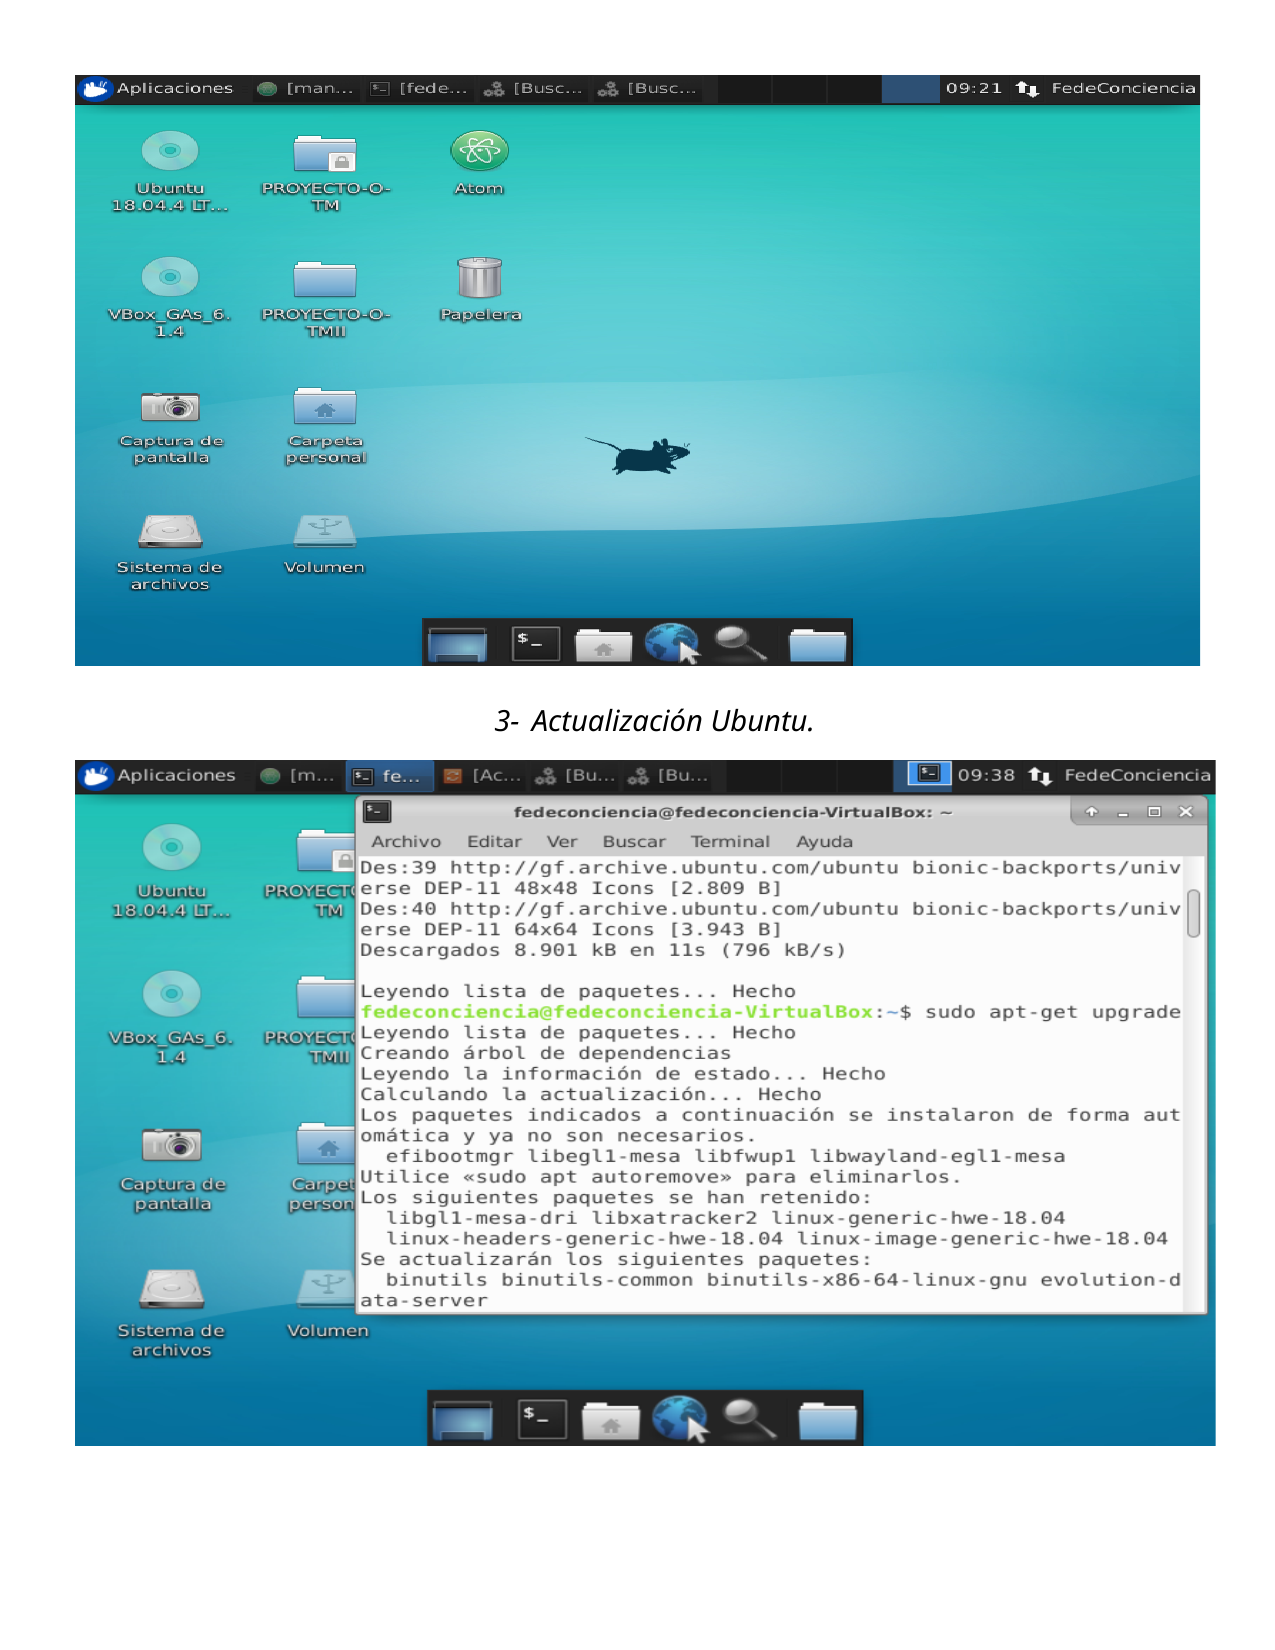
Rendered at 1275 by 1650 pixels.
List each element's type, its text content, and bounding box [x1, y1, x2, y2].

list Actualización Ubuntu. [112, 700, 1200, 740]
